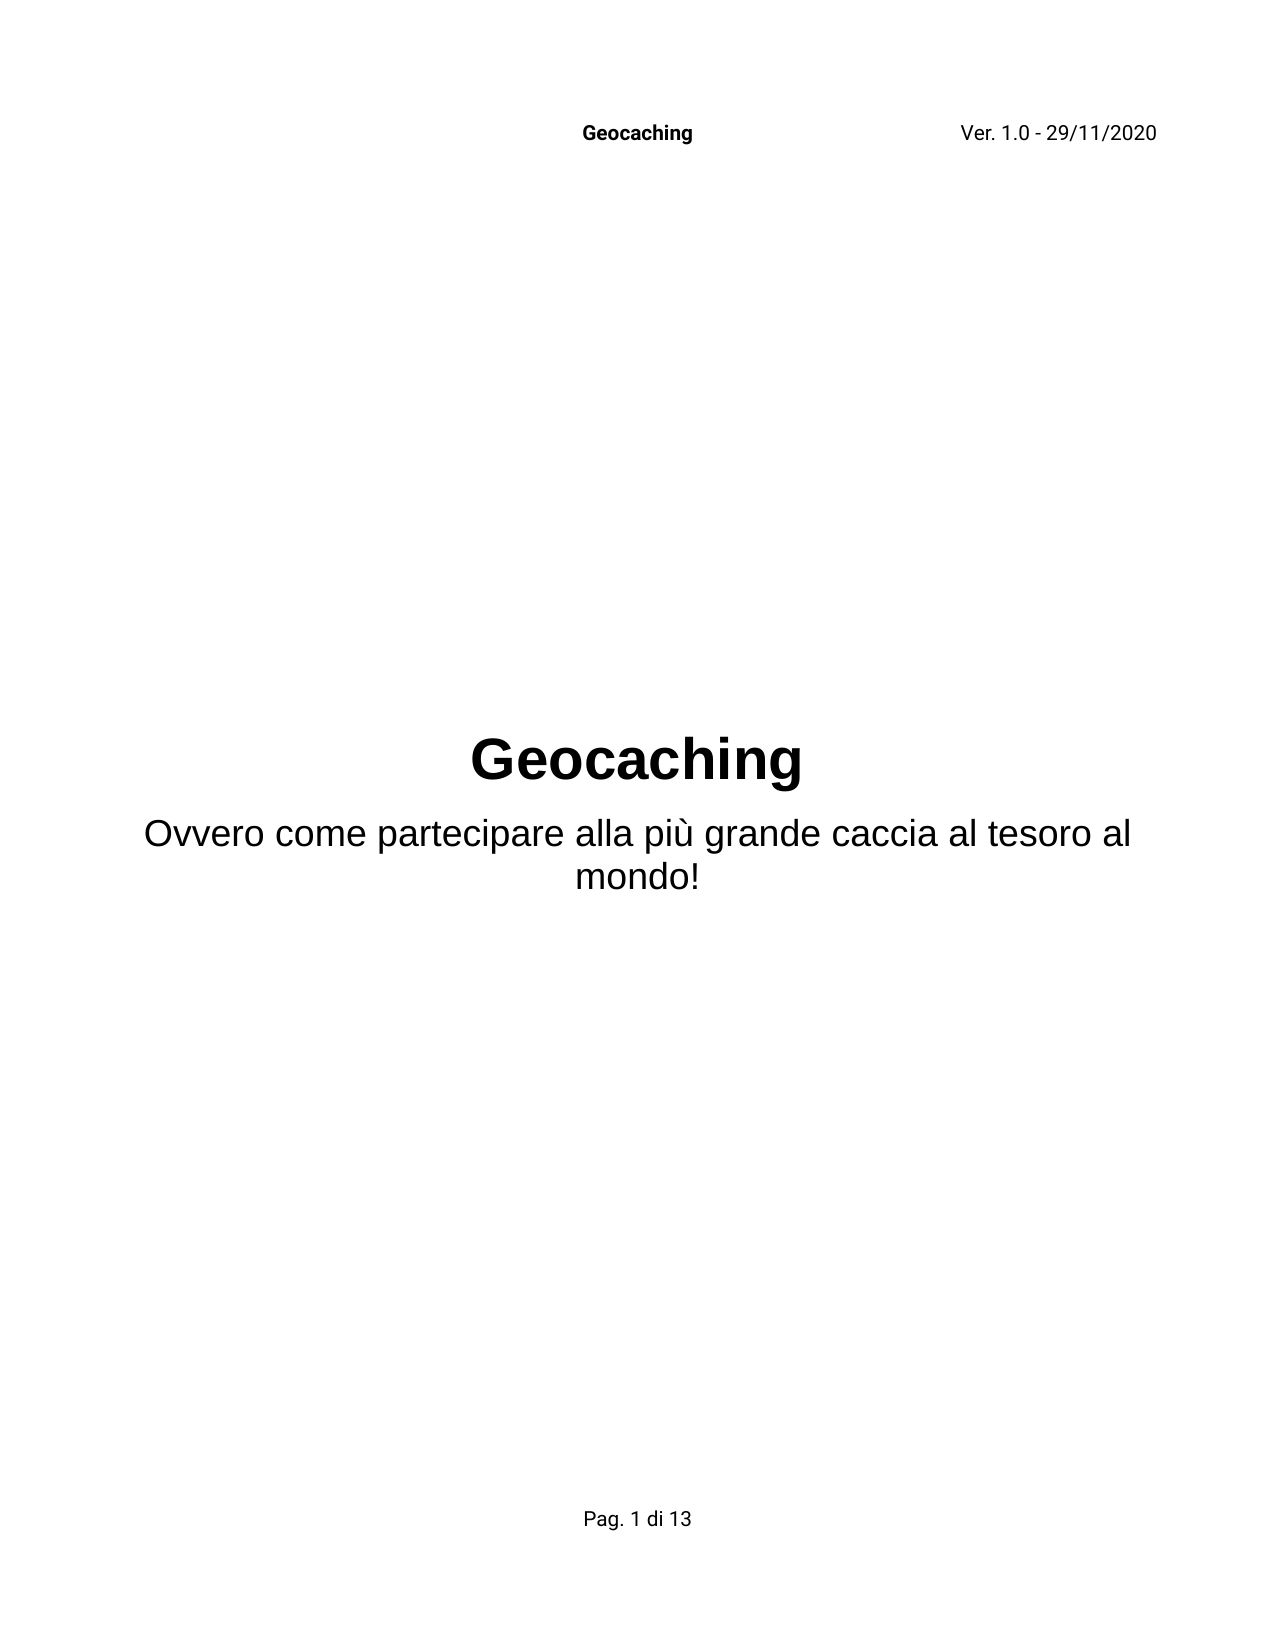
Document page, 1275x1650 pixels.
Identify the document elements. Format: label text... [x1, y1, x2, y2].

subtitle Ovvero come partecipare alla più grande caccia al tesoro al mondo! [118, 811, 1157, 897]
title Geocaching [118, 725, 1157, 792]
